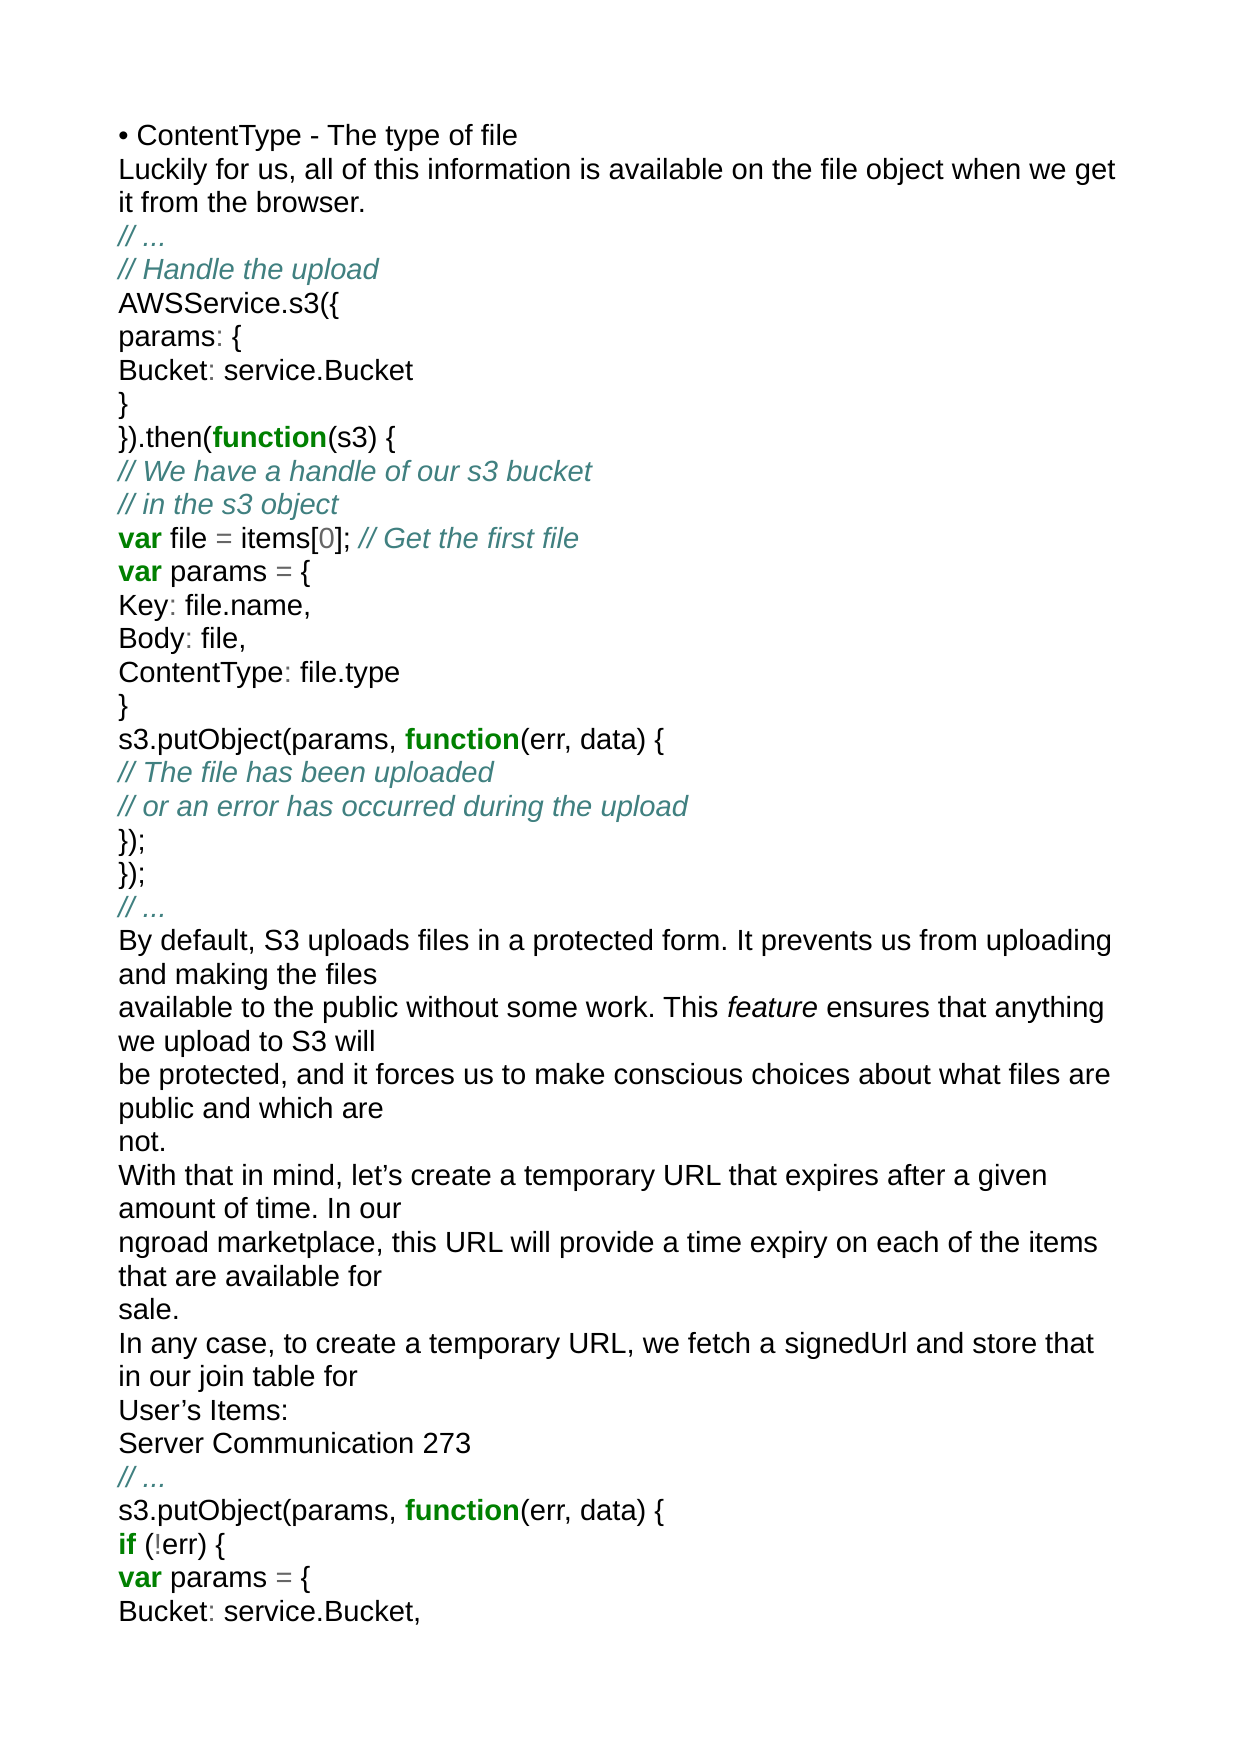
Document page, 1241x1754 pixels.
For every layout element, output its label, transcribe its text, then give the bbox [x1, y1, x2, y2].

text // or an error has occurred during the upload [118, 789, 1122, 822]
text // Handle the upload [118, 252, 1122, 286]
text if (!err) { [118, 1527, 1122, 1560]
text Bucket: service.Bucket, [118, 1594, 1122, 1627]
text Server Communication 273 [118, 1426, 1122, 1460]
text s3.putObject(params, function(err, data) { [118, 722, 1122, 755]
text be protected, and it forces us to make conscious choices about what files are public and which are [118, 1057, 1122, 1124]
text Luckily for us, all of this information is available on the file object when we get it from the browser. [118, 152, 1122, 219]
text var file = items[0]; // Get the first file [118, 521, 1122, 554]
text AWSService.s3({ [118, 286, 1122, 319]
text sale. [118, 1292, 1122, 1326]
text // ... [118, 1460, 1122, 1493]
text s3.putObject(params, function(err, data) { [118, 1493, 1122, 1527]
text var params = { [118, 554, 1122, 588]
text available to the public without some work. This feature ensures that anything we upload to S3 will [118, 990, 1122, 1057]
text By default, S3 uploads files in a protected form. It prevents us from uploading and making the files [118, 923, 1122, 990]
text User’s Items: [118, 1393, 1122, 1426]
text Body: file, [118, 621, 1122, 655]
text // We have a handle of our s3 bucket [118, 453, 1122, 487]
text Key: file.name, [118, 588, 1122, 621]
text // in the s3 object [118, 487, 1122, 521]
text In any case, to create a temporary URL, we fetch a signedUrl and store that in our join table for [118, 1326, 1122, 1393]
text }); [118, 856, 1122, 889]
text }).then(function(s3) { [118, 420, 1122, 453]
text • ContentType - The type of file [118, 118, 1122, 152]
text ContentType: file.type [118, 655, 1122, 688]
text }); [118, 822, 1122, 856]
text // ... [118, 889, 1122, 923]
text not. [118, 1124, 1122, 1158]
text } [118, 386, 1122, 420]
text } [118, 688, 1122, 722]
text // ... [118, 219, 1122, 252]
text Bucket: service.Bucket [118, 353, 1122, 386]
text // The file has been uploaded [118, 755, 1122, 789]
text var params = { [118, 1560, 1122, 1594]
text params: { [118, 319, 1122, 353]
text With that in mind, let’s create a temporary URL that expires after a given amount of time. In our [118, 1158, 1122, 1225]
text ngroad marketplace, this URL will provide a time expiry on each of the items that are available for [118, 1225, 1122, 1292]
